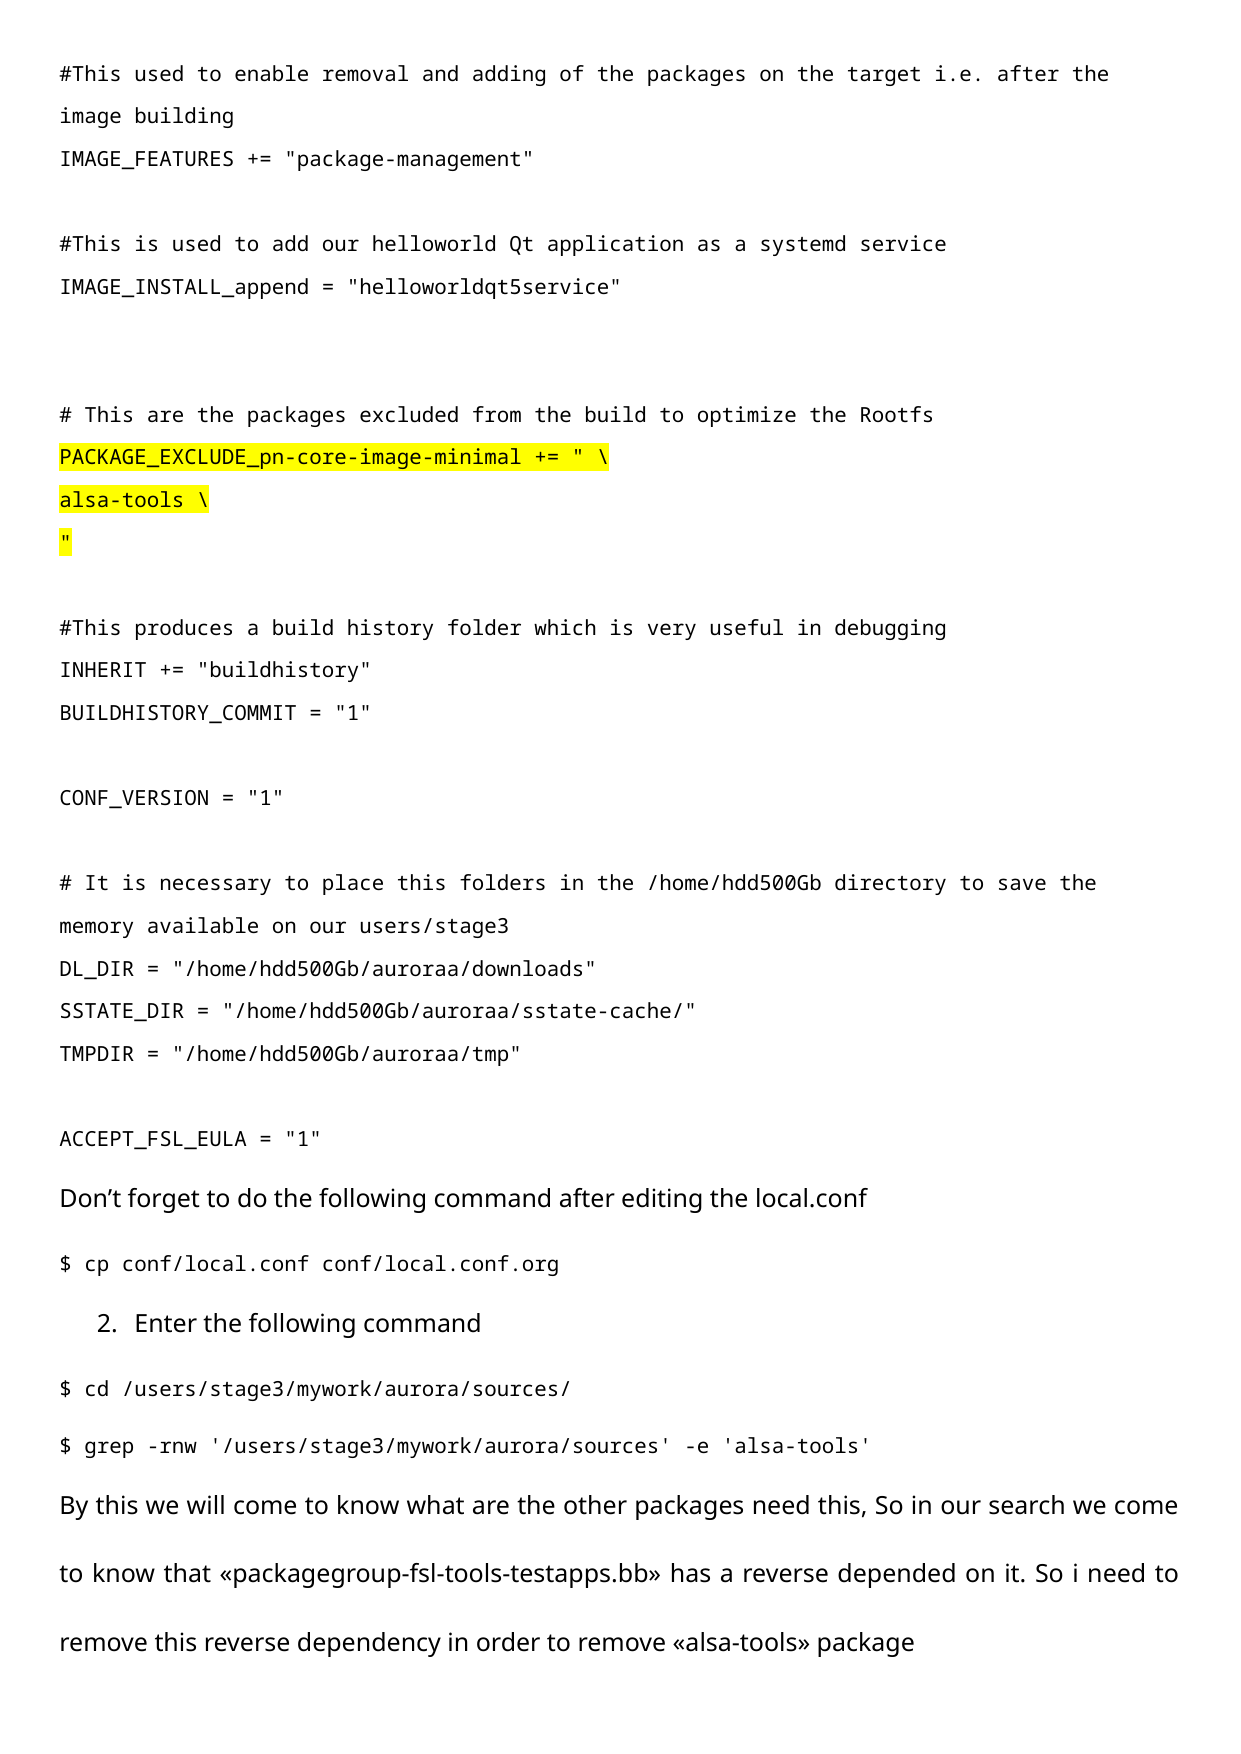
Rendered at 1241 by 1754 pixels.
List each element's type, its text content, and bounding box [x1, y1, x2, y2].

text ACCEPT_FSL_EULA = "1" [59, 1124, 1181, 1153]
text $ cd /users/stage3/mywork/aurora/sources/ [59, 1374, 1181, 1403]
text By this we will come to know what are the other packages need this, So in our search we come to know that «packagegroup-fsl-tools-testapps.bb» has a reverse depended on it. So i need to remove this reverse dependency in order to remove «alsa-tools» package [59, 1488, 1181, 1658]
text # It is necessary to place this folders in the /home/hdd500Gb directory to save the memory available on our users/stage3 [59, 868, 1181, 939]
text Don’t forget to do the following command after editing the local.conf [59, 1181, 1181, 1215]
text PACKAGE_EXCLUDE_pn-core-image-minimal += " \ [59, 442, 1181, 471]
text $ grep -rnw '/users/stage3/mywork/aurora/sources' -e 'alsa-tools' [59, 1431, 1181, 1459]
text #This used to enable removal and adding of the packages on the target i.e. after the image building [59, 59, 1181, 130]
text SSTATE_DIR = "/home/hdd500Gb/auroraa/sstate-cache/" [59, 996, 1181, 1025]
text # This are the packages excluded from the build to optimize the Rootfs [59, 400, 1181, 428]
text INHERIT += "buildhistory" [59, 656, 1181, 684]
text IMAGE_FEATURES += "package-management" [59, 144, 1181, 173]
text TMPDIR = "/home/hdd500Gb/auroraa/tmp" [59, 1039, 1181, 1067]
text #This is used to add our helloworld Qt application as a systemd service [59, 229, 1181, 258]
text CONF_VERSION = "1" [59, 783, 1181, 812]
list Enter the following command [97, 1306, 1181, 1340]
text $ cp conf/local.conf conf/local.conf.org [59, 1249, 1181, 1278]
text #This produces a build history folder which is very useful in debugging [59, 613, 1181, 641]
text IMAGE_INSTALL_append = "helloworldqt5service" [59, 272, 1181, 301]
text alsa-tools \ [59, 485, 1181, 513]
text " [59, 528, 1181, 556]
text BUILDHISTORY_COMMIT = "1" [59, 698, 1181, 727]
text DL_DIR = "/home/hdd500Gb/auroraa/downloads" [59, 954, 1181, 982]
